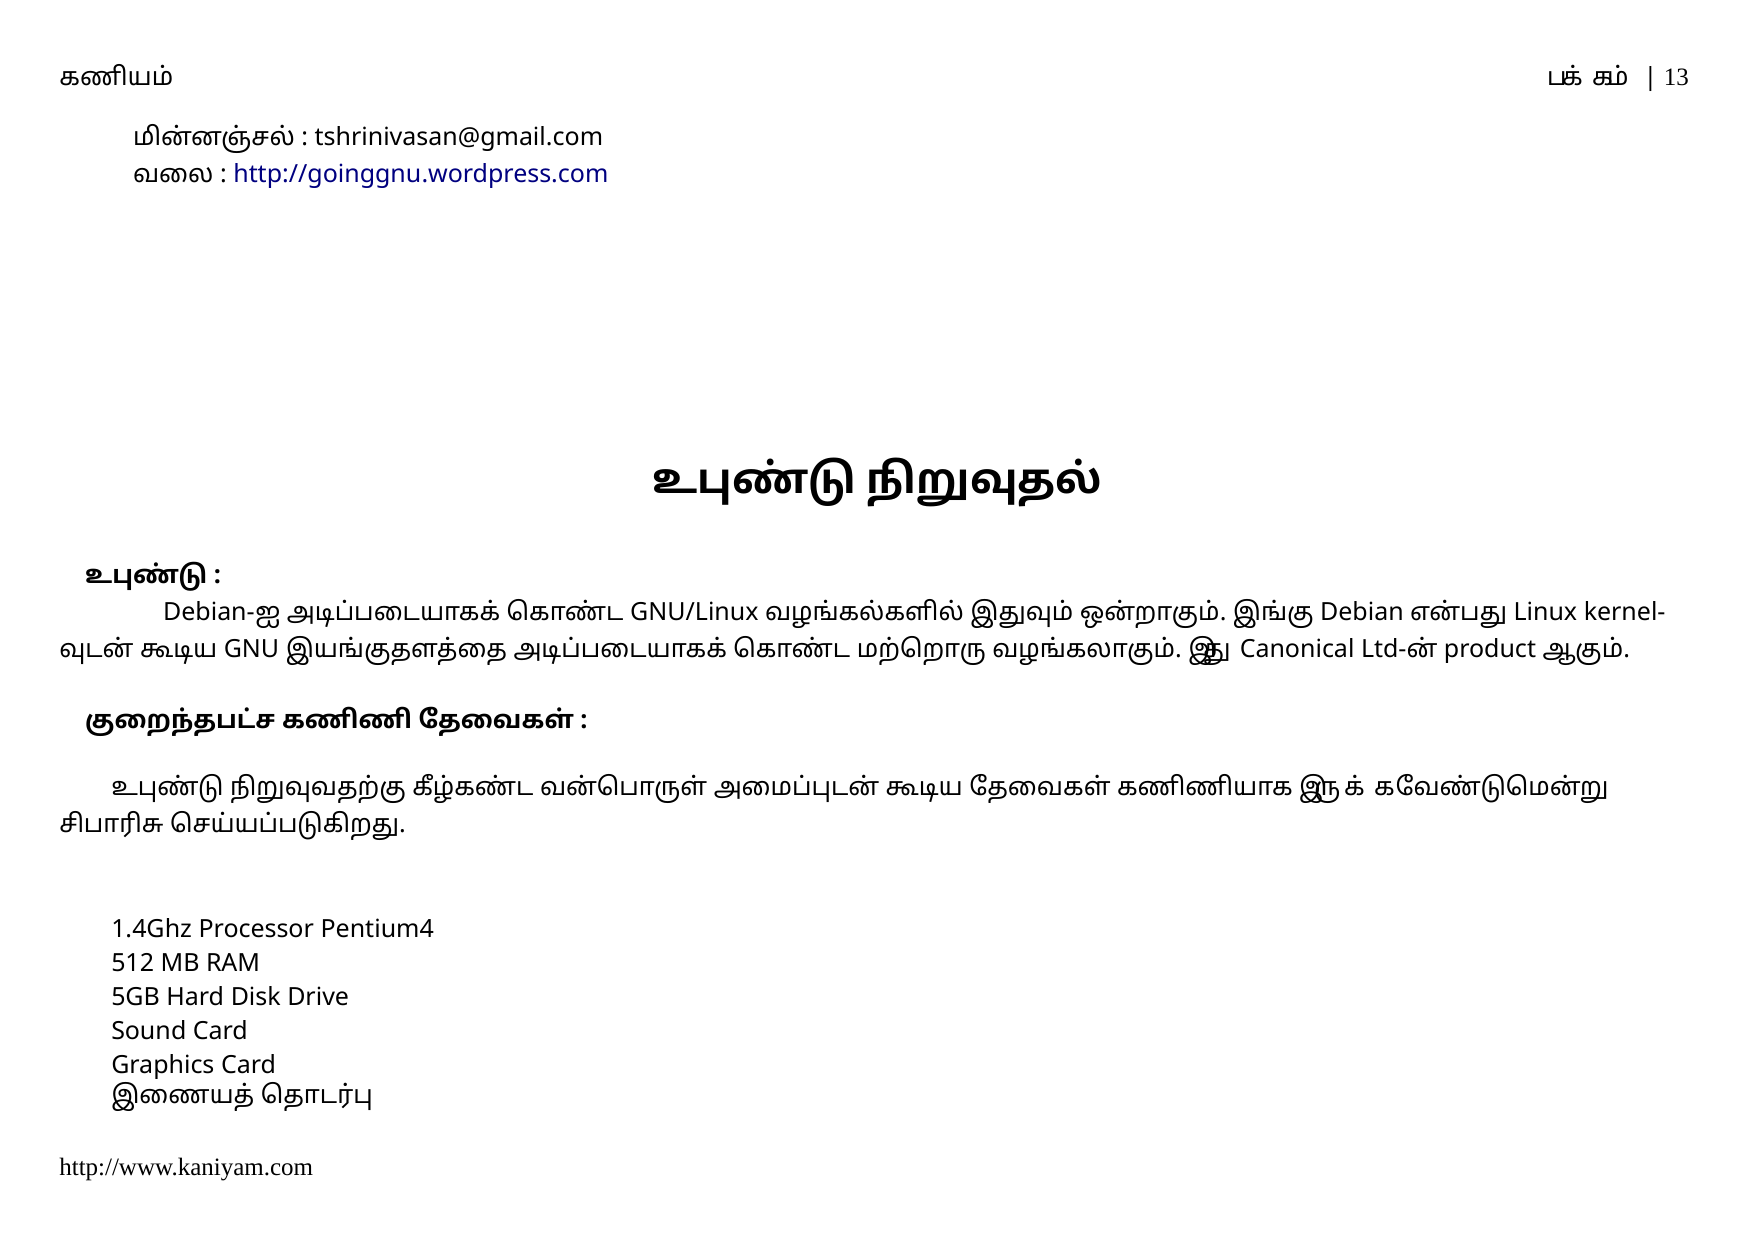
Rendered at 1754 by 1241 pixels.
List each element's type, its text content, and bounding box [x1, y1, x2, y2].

text உபுண்டு : [59, 557, 1695, 594]
text மின்னஞ்சல் : tshrinivasan@gmail.com வலை : http://goinggnu.wordpress.com [59, 118, 1695, 192]
text 5GB Hard Disk Drive [59, 979, 1695, 1013]
text 1.4Ghz Processor Pentium4 [59, 911, 1695, 945]
text குறைந்தபட்ச கணிணி தேவைகள் : [59, 702, 1695, 739]
text Graphics Card [59, 1047, 1695, 1081]
text இணையத் தொடர்பு [59, 1081, 1695, 1113]
text Debian-ஐ அடிப்படையாகக் கொண்ட GNU/Linux வழங்கல்களில் இதுவும் ஒன்றாகும். இங்கு Debian என்பது Linux kernel-வுடன் கூடிய GNU இயங்குதளத்தை அடிப்படையாகக் கொண்ட மற்றொரு வழங்கலாகும். இது Canonical Ltd-ன் product ஆகும். [59, 594, 1695, 668]
subtitle உபுண்டு நிறுவுதல் [59, 456, 1695, 510]
text உபுண்டு நிறுவுவதற்கு கீழ்கண்ட வன்பொருள் அமைப்புடன் கூடிய தேவைகள் கணிணியாக இருக்க வேண்டுமென்று சிபாரிசு செய்யப்படுகிறது. [59, 773, 1695, 842]
text Sound Card [59, 1013, 1695, 1047]
text 512 MB RAM [59, 945, 1695, 979]
